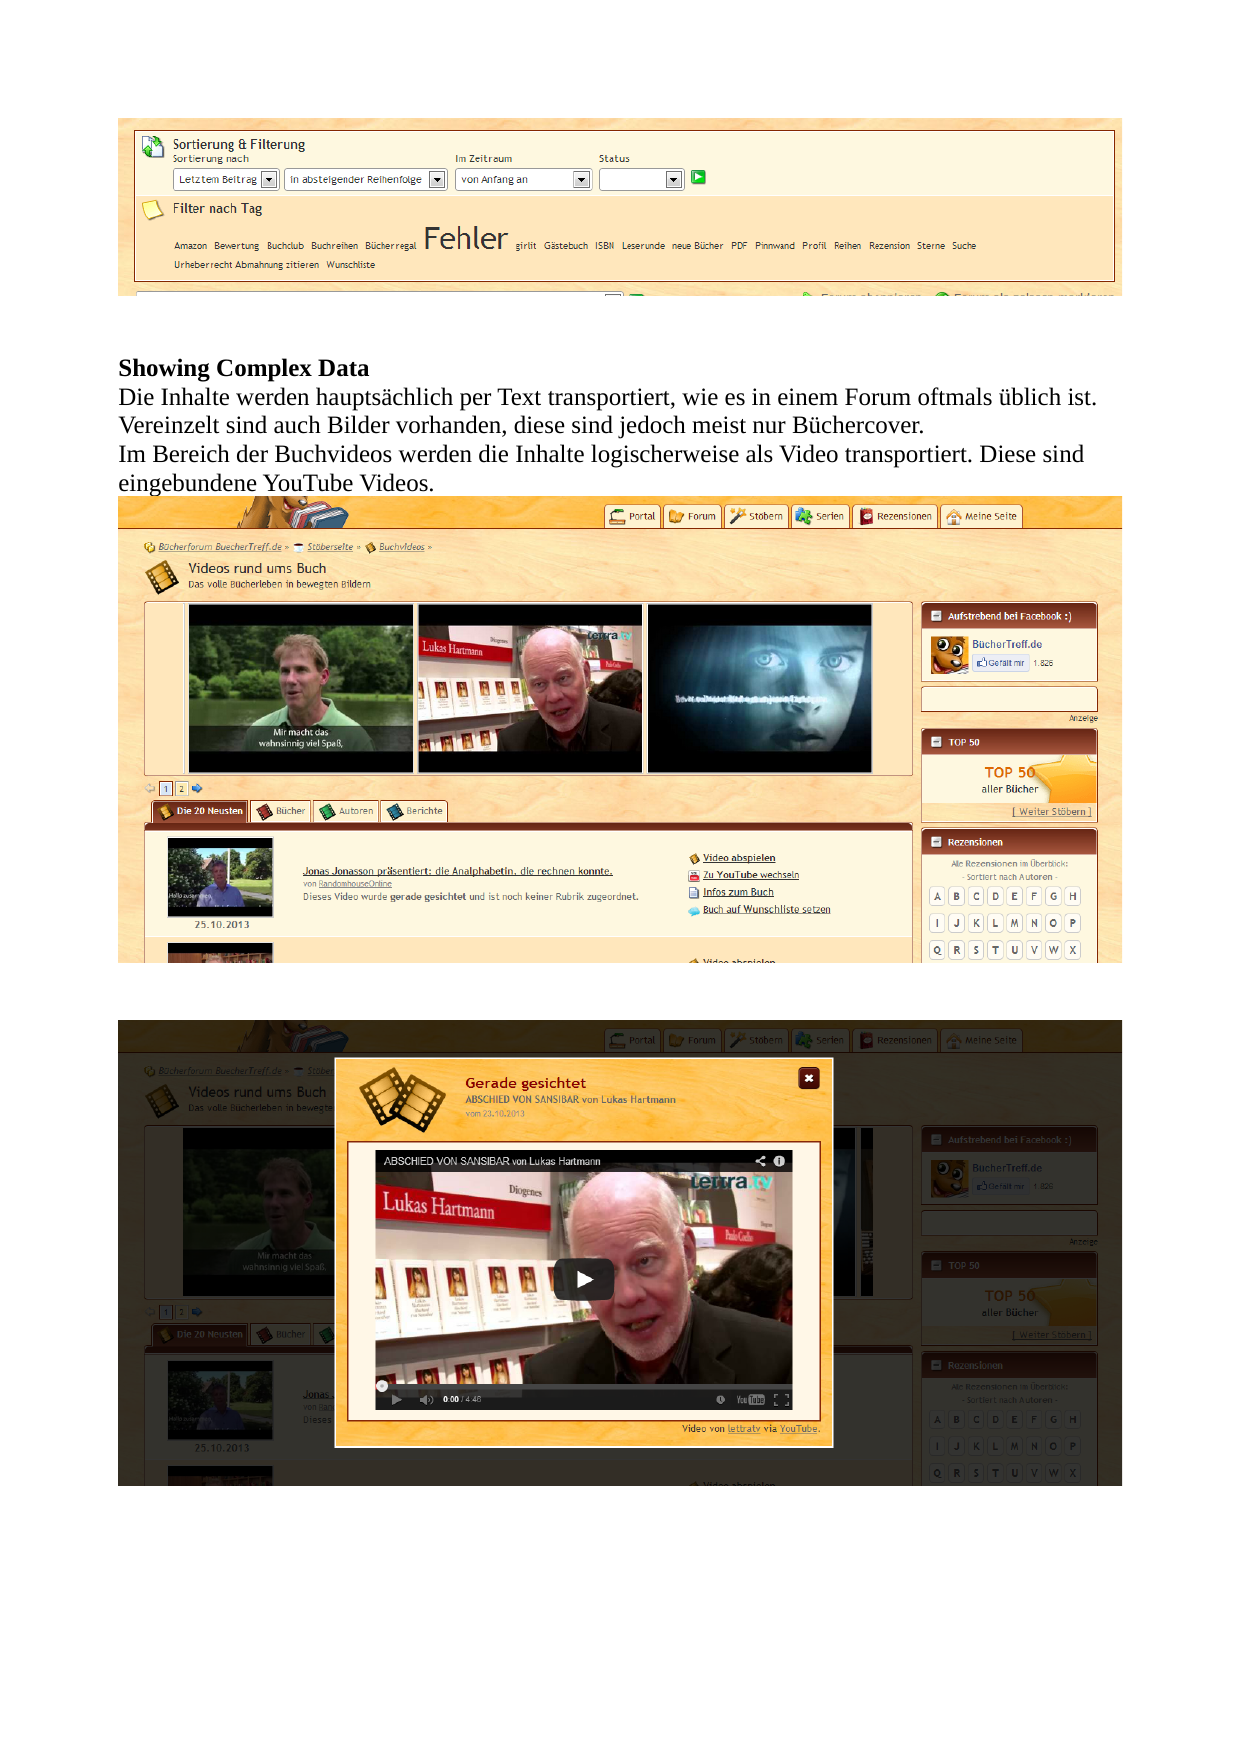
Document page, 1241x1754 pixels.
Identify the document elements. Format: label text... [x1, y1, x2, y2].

text Im Bereich der Buchvideos werden die Inhalte logischerweise als Video transportiert. Diese sind eingebundene YouTube Videos. [118, 439, 1122, 496]
text Die Inhalte werden hauptsächlich per Text transportiert, wie es in einem Forum oftmals üblich ist. [118, 382, 1122, 411]
picture [118, 496, 1123, 963]
picture [118, 118, 1123, 296]
picture [118, 1020, 1123, 1486]
text Vereinzelt sind auch Bilder vorhanden, diese sind jedoch meist nur Büchercover. [118, 411, 1122, 439]
text Showing Complex Data [118, 353, 1122, 382]
